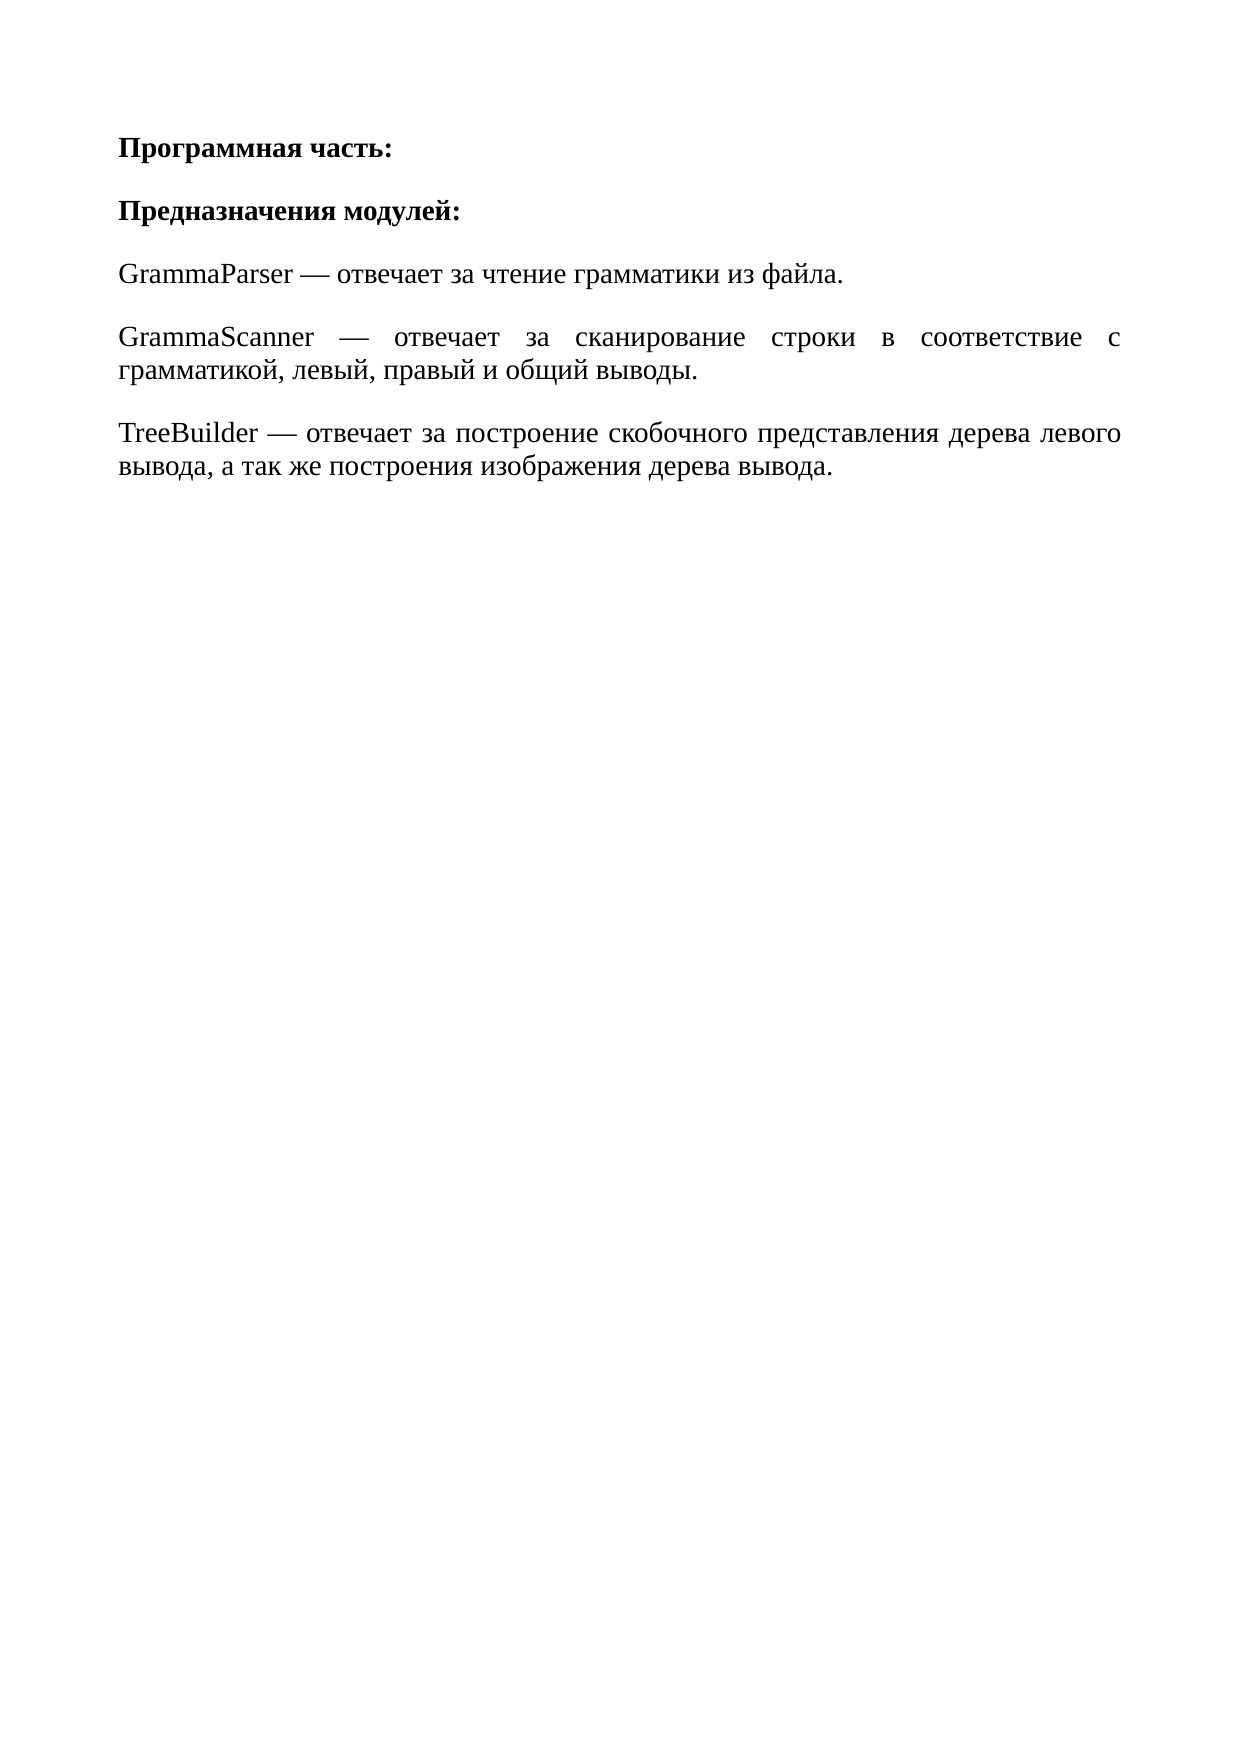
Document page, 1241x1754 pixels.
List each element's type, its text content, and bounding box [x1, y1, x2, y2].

text Предназначения модулей: [118, 193, 1122, 227]
text Программная часть: [118, 131, 1122, 164]
text TreeBuilder — отвечает за построение скобочного представления дерева левого вывода, а так же построения изображения дерева вывода. [118, 415, 1122, 482]
text GrammaScanner — отвечает за сканирование строки в соответствие с грамматикой, левый, правый и общий выводы. [118, 319, 1122, 386]
text GrammaParser — отвечает за чтение грамматики из файла. [118, 256, 1122, 289]
